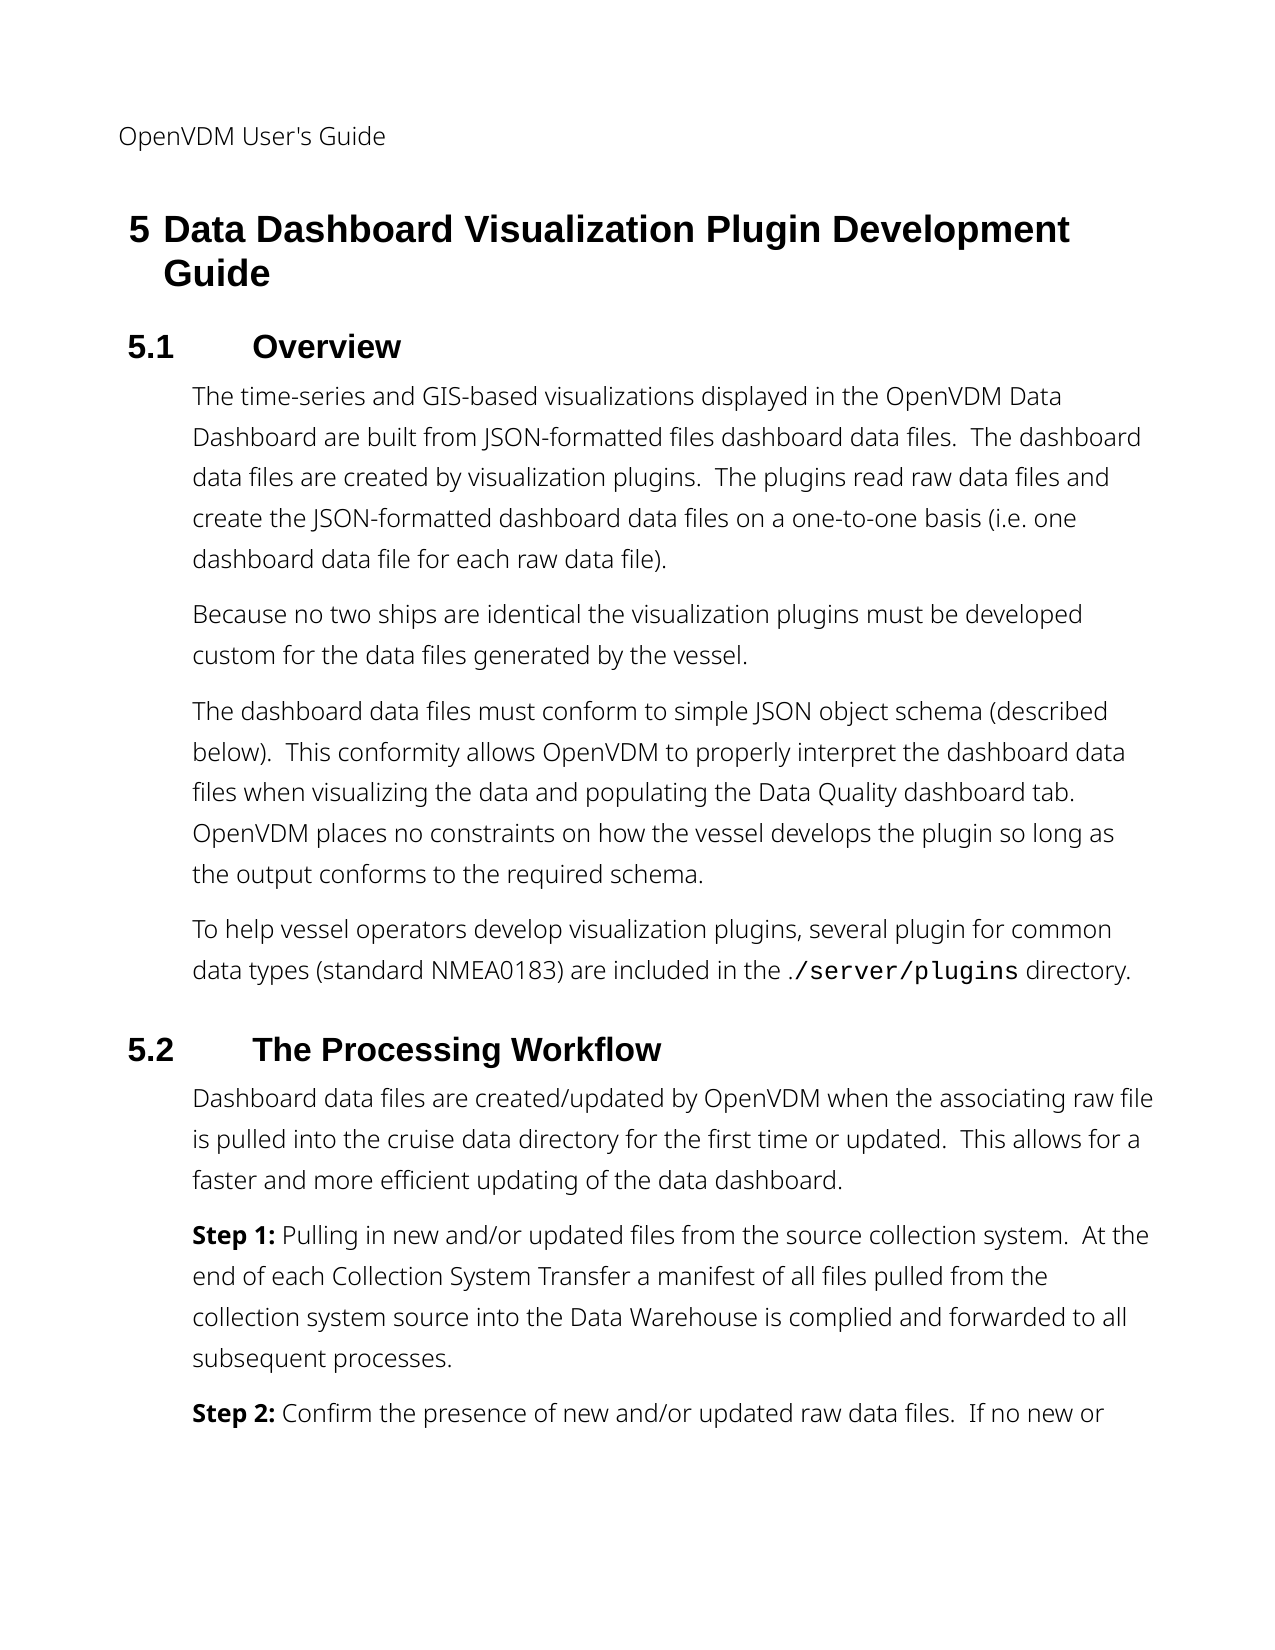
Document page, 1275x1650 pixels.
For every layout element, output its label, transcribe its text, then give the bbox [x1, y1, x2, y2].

text The dashboard data files must conform to simple JSON object schema (described below). This conformity allows OpenVDM to properly interpret the dashboard data files when visualizing the data and populating the Data Quality dashboard tab. OpenVDM places no constraints on how the vessel develops the plugin so long as the output conforms to the required schema. [192, 693, 1157, 891]
text Because no two ships are identical the visualization plugins must be developed custom for the data files generated by the vessel. [192, 597, 1157, 672]
text To help vessel operators develop visualization plugins, several plugin for common data types (standard NMEA0183) are included in the ./server/plugins directory. [192, 912, 1157, 987]
text Step 1: Pulling in new and/or updated files from the source collection system. At the end of each Collection System Transfer a manifest of all files pulled from the collection system source into the Data Warehouse is complied and forwarded to all subsequent processes. [192, 1218, 1157, 1374]
text The time-series and GIS-based visualizations displayed in the OpenVDM Data Dashboard are built from JSON-formatted files dashboard data files. The dashboard data files are created by visualization plugins. The plugins read raw data files and create the JSON-formatted dashboard data files on a one-to-one basis (i.e. one dashboard data file for each raw data file). [192, 378, 1157, 576]
text Dashboard data files are created/updated by OpenVDM when the associating raw file is pulled into the cruise data directory for the first time or updated. This allows for a faster and more efficient updating of the data dashboard. [192, 1081, 1157, 1196]
text Step 2: Confirm the presence of new and/or updated raw data files. If no new or [192, 1396, 1157, 1430]
subtitle The Processing Workflow [118, 1029, 1157, 1068]
subtitle Data Dashboard Visualization Plugin Development Guide [118, 207, 1157, 294]
subtitle Overview [118, 327, 1157, 366]
